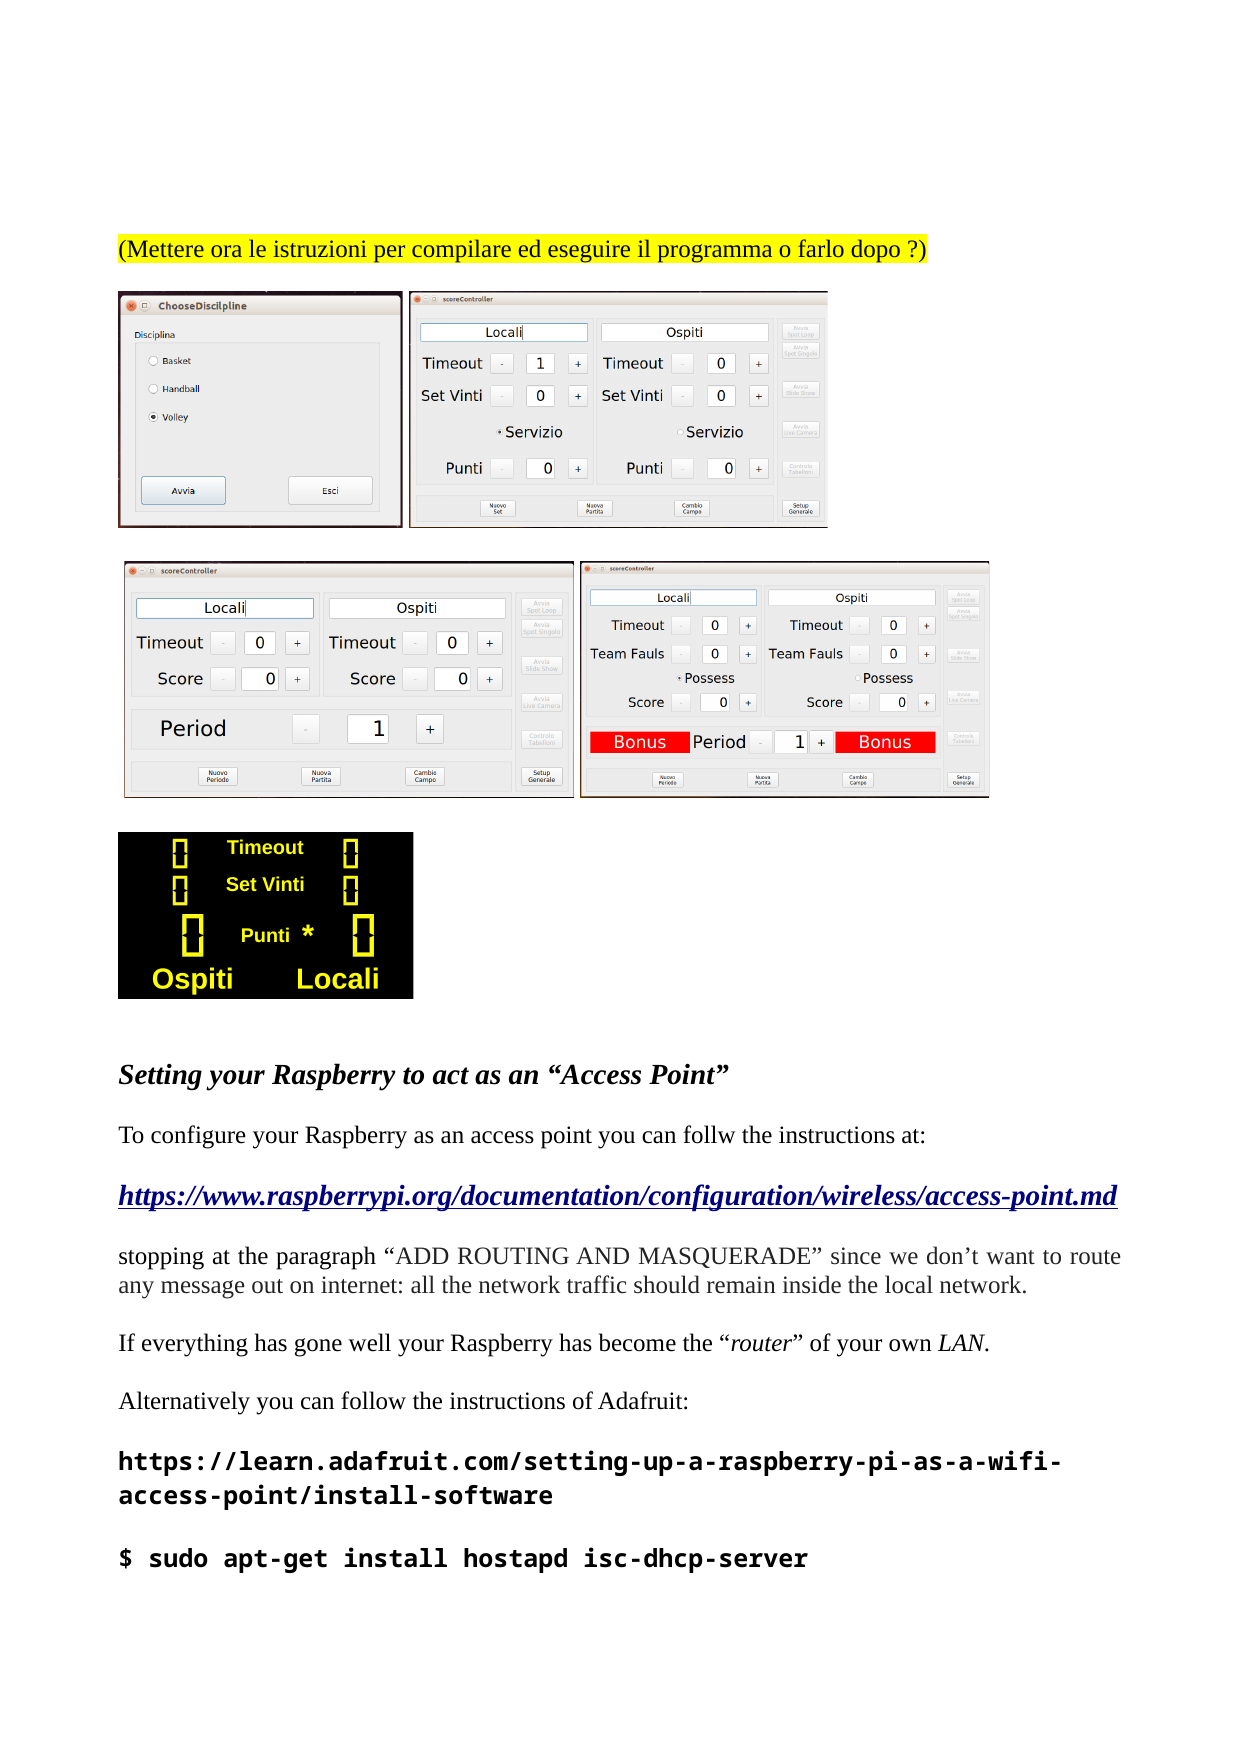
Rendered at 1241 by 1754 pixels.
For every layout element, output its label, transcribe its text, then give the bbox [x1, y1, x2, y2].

picture [118, 291, 403, 528]
picture [409, 291, 828, 528]
text Setting your Raspberry to act as an “Access Point” [118, 1057, 1122, 1091]
picture [124, 561, 574, 798]
picture [118, 832, 414, 999]
text stopping at the paragraph “ADD ROUTING AND MASQUERADE” since we don’t want to route any message out on internet: all the network traffic should remain inside the local network. [118, 1241, 1122, 1299]
text Alternatively you can follow the instructions of Adafruit: [118, 1386, 1122, 1415]
text To configure your Raspberry as an access point you can follw the instructions at: [118, 1120, 1122, 1149]
text https://www.raspberrypi.org/documentation/configuration/wireless/access-point.md [118, 1178, 1122, 1212]
picture [580, 561, 990, 798]
text If everything has gone well your Raspberry has become the “router” of your own LAN. [118, 1328, 1122, 1357]
text $ sudo apt-get install hostapd isc-dhcp-server [118, 1540, 1122, 1574]
text (Mettere ora le istruzioni per compilare ed eseguire il programma o farlo dopo ?) [118, 234, 1122, 263]
text https://learn.adafruit.com/setting-up-a-raspberry-pi-as-a-wifi-access-point/install-software [118, 1443, 1122, 1512]
